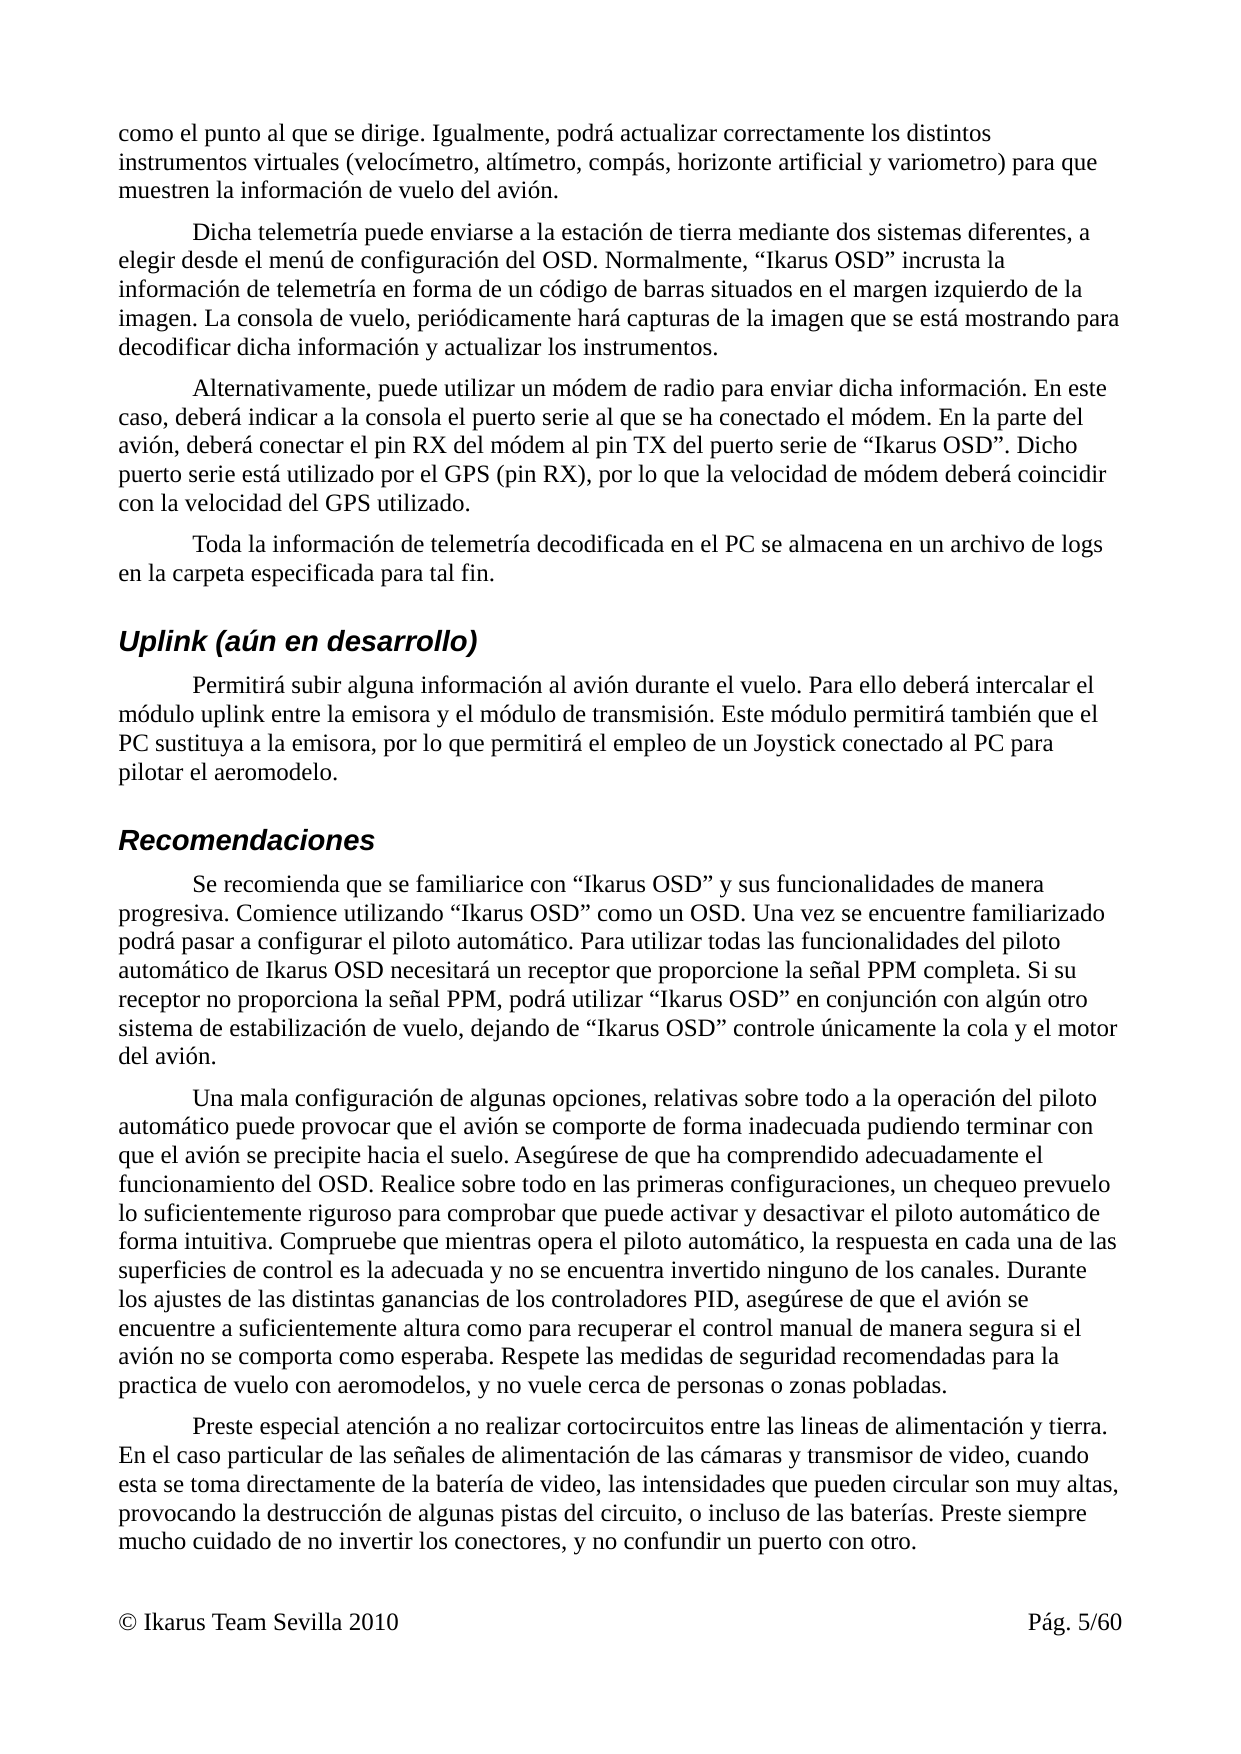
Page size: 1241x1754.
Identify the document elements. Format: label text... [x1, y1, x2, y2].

text Dicha telemetría puede enviarse a la estación de tierra mediante dos sistemas diferentes, a elegir desde el menú de configuración del OSD. Normalmente, “Ikarus OSD” incrusta la información de telemetría en forma de un código de barras situados en el margen izquierdo de la imagen. La consola de vuelo, periódicamente hará capturas de la imagen que se está mostrando para decodificar dicha información y actualizar los instrumentos. [118, 217, 1122, 361]
subtitle Uplink (aún en desarrollo) [118, 624, 1122, 658]
text Preste especial atención a no realizar cortocircuitos entre las lineas de alimentación y tierra. En el caso particular de las señales de alimentación de las cámaras y transmisor de video, cuando esta se toma directamente de la batería de video, las intensidades que pueden circular son muy altas, provocando la destrucción de algunas pistas del circuito, o incluso de las baterías. Preste siempre mucho cuidado de no invertir los conectores, y no confundir un puerto con otro. [118, 1411, 1122, 1555]
text Alternativamente, puede utilizar un módem de radio para enviar dicha información. En este caso, deberá indicar a la consola el puerto serie al que se ha conectado el módem. En la parte del avión, deberá conectar el pin RX del módem al pin TX del puerto serie de “Ikarus OSD”. Dicho puerto serie está utilizado por el GPS (pin RX), por lo que la velocidad de módem deberá coincidir con la velocidad del GPS utilizado. [118, 373, 1122, 517]
text Una mala configuración de algunas opciones, relativas sobre todo a la operación del piloto automático puede provocar que el avión se comporte de forma inadecuada pudiendo terminar con que el avión se precipite hacia el suelo. Asegúrese de que ha comprendido adecuadamente el funcionamiento del OSD. Realice sobre todo en las primeras configuraciones, un chequeo prevuelo lo suficientemente riguroso para comprobar que puede activar y desactivar el piloto automático de forma intuitiva. Compruebe que mientras opera el piloto automático, la respuesta en cada una de las superficies de control es la adecuada y no se encuentra invertido ninguno de los canales. Durante los ajustes de las distintas ganancias de los controladores PID, asegúrese de que el avión se encuentre a suficientemente altura como para recuperar el control manual de manera segura si el avión no se comporta como esperaba. Respete las medidas de seguridad recomendadas para la practica de vuelo con aeromodelos, y no vuele cerca de personas o zonas pobladas. [118, 1083, 1122, 1399]
text Se recomienda que se familiarice con “Ikarus OSD” y sus funcionalidades de manera progresiva. Comience utilizando “Ikarus OSD” como un OSD. Una vez se encuentre familiarizado podrá pasar a configurar el piloto automático. Para utilizar todas las funcionalidades del piloto automático de Ikarus OSD necesitará un receptor que proporcione la señal PPM completa. Si su receptor no proporciona la señal PPM, podrá utilizar “Ikarus OSD” en conjunción con algún otro sistema de estabilización de vuelo, dejando de “Ikarus OSD” controle únicamente la cola y el motor del avión. [118, 869, 1122, 1070]
text Toda la información de telemetría decodificada en el PC se almacena en un archivo de logs en la carpeta especificada para tal fin. [118, 529, 1122, 587]
subtitle Recomendaciones [118, 823, 1122, 856]
text Permitirá subir alguna información al avión durante el vuelo. Para ello deberá intercalar el módulo uplink entre la emisora y el módulo de transmisión. Este módulo permitirá también que el PC sustituya a la emisora, por lo que permitirá el empleo de un Joystick conectado al PC para pilotar el aeromodelo. [118, 670, 1122, 785]
text como el punto al que se dirige. Igualmente, podrá actualizar correctamente los distintos instrumentos virtuales (velocímetro, altímetro, compás, horizonte artificial y variometro) para que muestren la información de vuelo del avión. [118, 118, 1122, 204]
